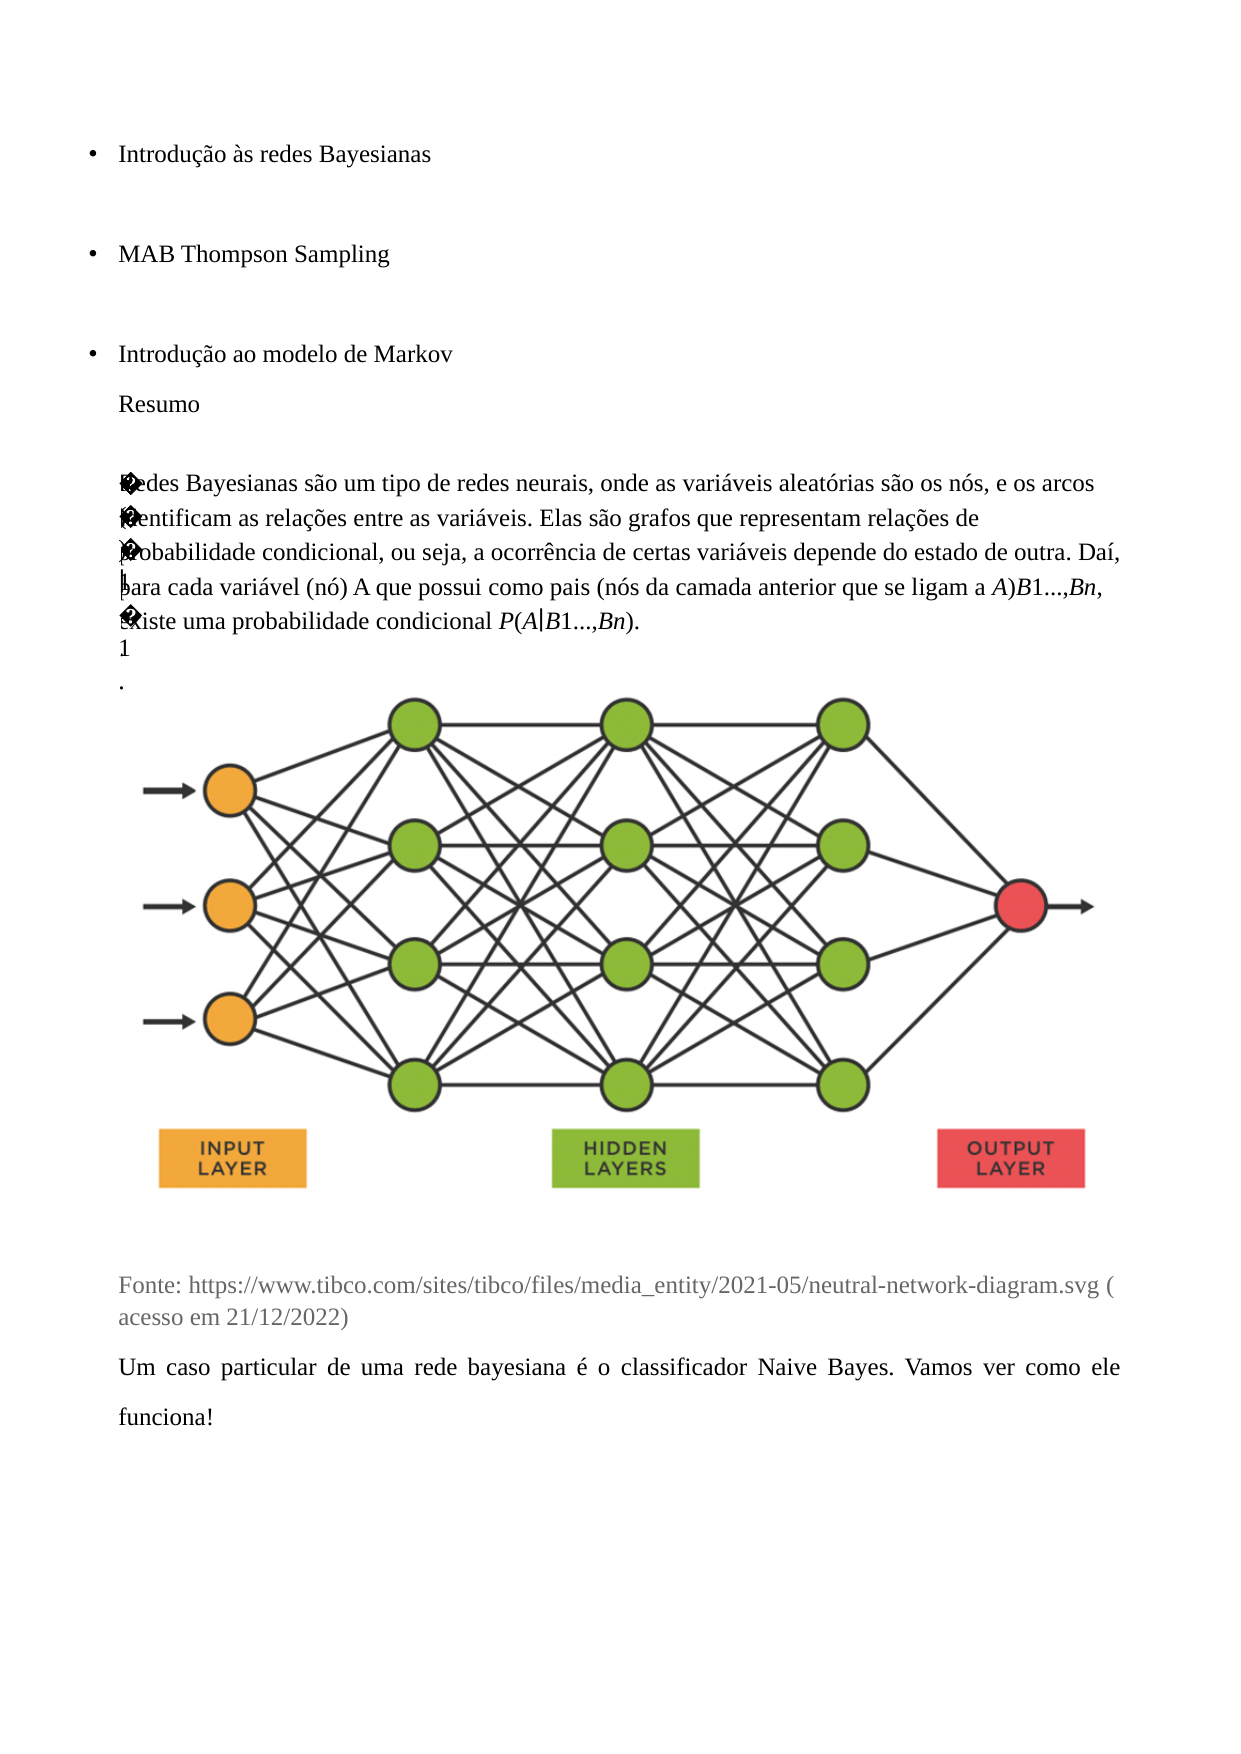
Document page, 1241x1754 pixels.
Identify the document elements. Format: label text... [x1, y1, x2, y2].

list Introdução às redes Bayesianas [118, 118, 1122, 168]
list Introdução ao modelo de Markov [118, 318, 1122, 368]
text Um caso particular de uma rede bayesiana é o classificador Naive Bayes. Vamos ver como ele funciona! [118, 1330, 1122, 1430]
picture [118, 690, 1123, 1216]
text Fonte: https://www.tibco.com/sites/tibco/files/media_entity/2021-05/neutral-network-diagram.svg (acesso em 21/12/2022) [118, 1268, 1122, 1330]
text Resumo [118, 368, 1122, 418]
text Redes Bayesianas são um tipo de redes neurais, onde as variáveis aleatórias são os nós, e os arcos identificam as relações entre as variáveis. Elas são grafos que representam relações de probabilidade condicional, ou seja, a ocorrência de certas variáveis depende do estado de outra. Daí, para cada variável (nó) A que possui como pais (nós da camada anterior que se ligam a A)B1​...,Bn​, existe uma probabilidade condicional P(A∣B1​...,Bn​). [121, 468, 1122, 635]
list MAB Thompson Sampling [118, 218, 1122, 268]
